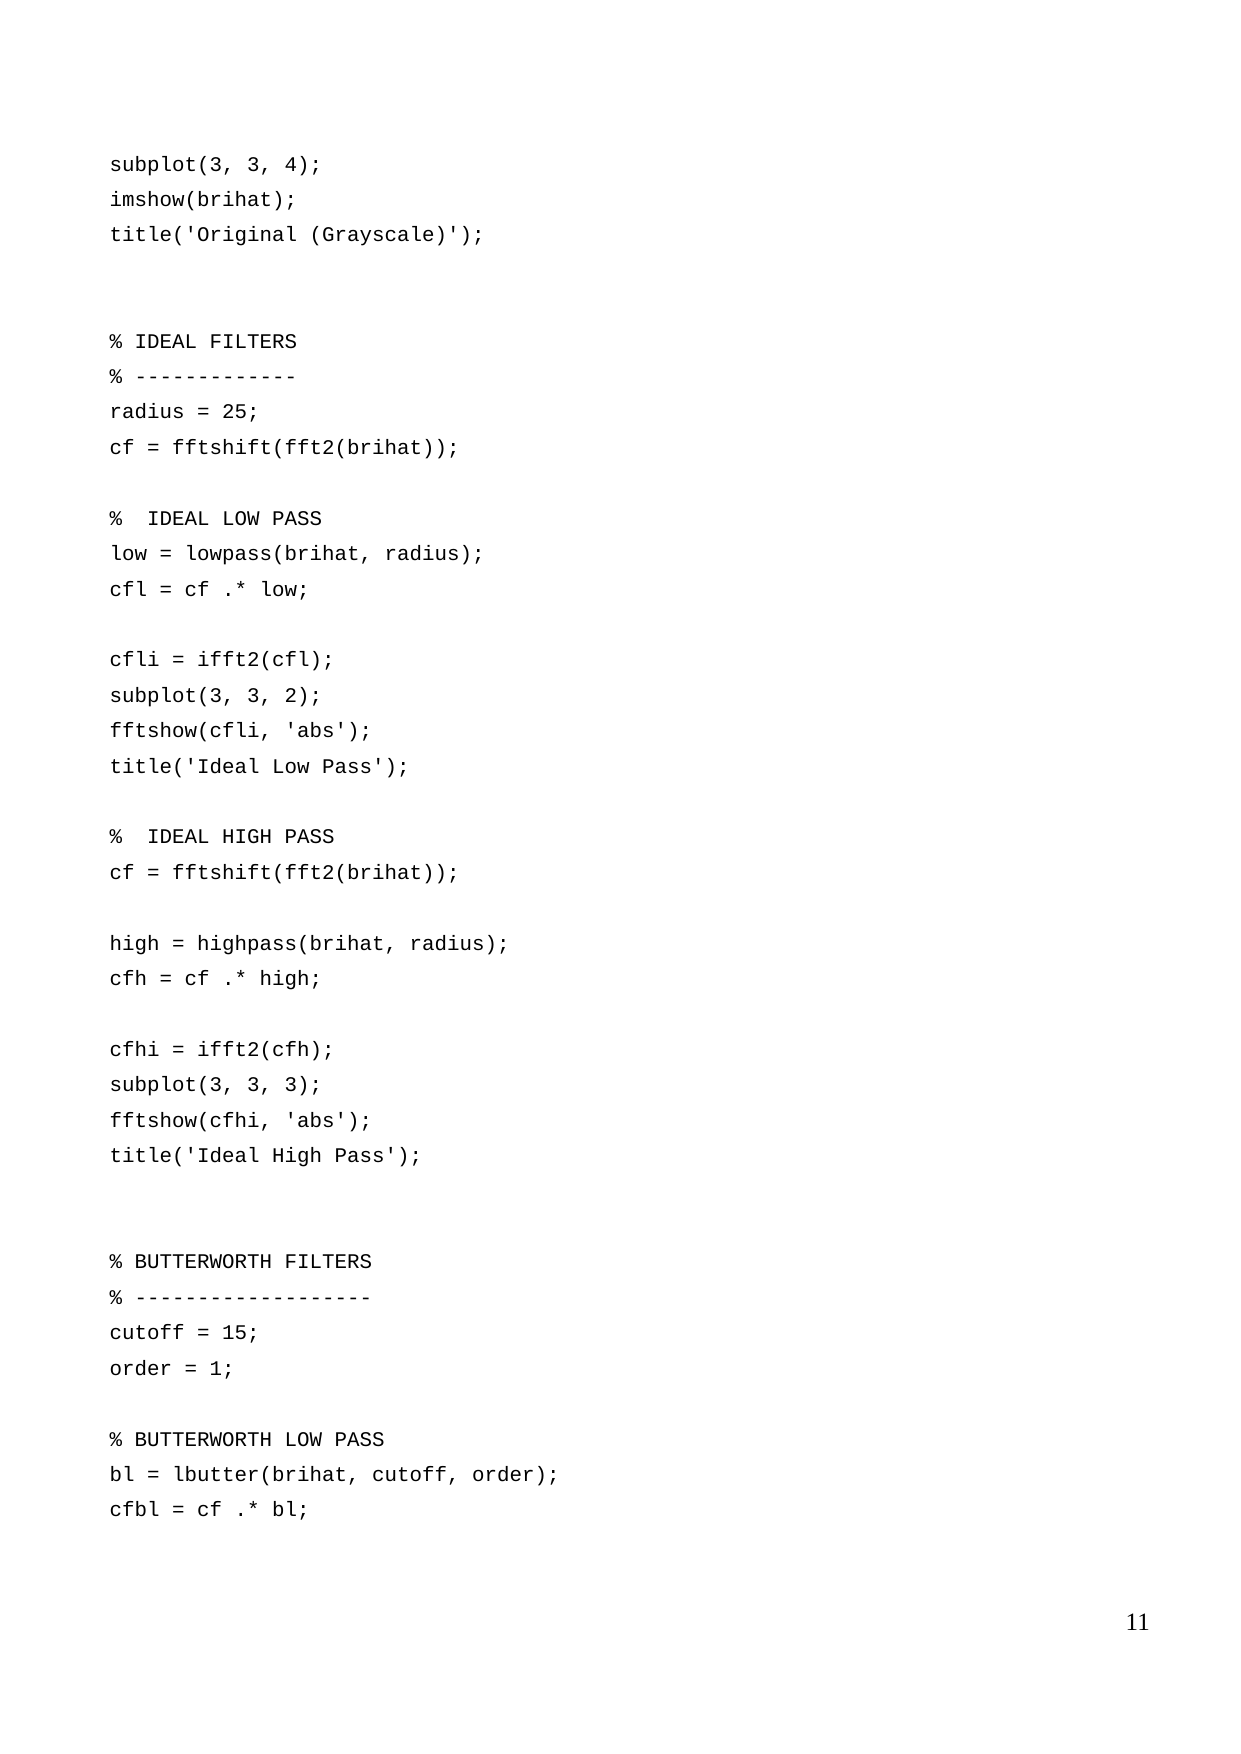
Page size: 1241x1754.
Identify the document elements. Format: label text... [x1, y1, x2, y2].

text high = highpass(brihat, radius); [109, 933, 1149, 956]
text title('Ideal Low Pass'); [109, 756, 1149, 779]
text cfli = ifft2(cfl); [109, 649, 1149, 673]
text fftshow(cfli, 'abs'); [109, 720, 1149, 744]
text radius = 25; [109, 401, 1149, 425]
text low = lowpass(brihat, radius); [109, 543, 1149, 567]
text cfhi = ifft2(cfh); [109, 1039, 1149, 1063]
text subplot(3, 3, 4); [109, 153, 1149, 177]
text % ------------- [109, 366, 1149, 390]
text cfbl = cf .* bl; [109, 1499, 1149, 1523]
text cfl = cf .* low; [109, 578, 1149, 602]
text % IDEAL HIGH PASS [109, 826, 1149, 850]
text cfh = cf .* high; [109, 968, 1149, 992]
text subplot(3, 3, 3); [109, 1074, 1149, 1098]
text cf = fftshift(fft2(brihat)); [109, 862, 1149, 886]
text % BUTTERWORTH LOW PASS [109, 1428, 1149, 1452]
text bl = lbutter(brihat, cutoff, order); [109, 1464, 1149, 1488]
text cutoff = 15; [109, 1322, 1149, 1346]
text fftshow(cfhi, 'abs'); [109, 1110, 1149, 1133]
text cf = fftshift(fft2(brihat)); [109, 437, 1149, 461]
text subplot(3, 3, 2); [109, 685, 1149, 708]
text % IDEAL FILTERS [109, 331, 1149, 354]
text % IDEAL LOW PASS [109, 508, 1149, 531]
text title('Ideal High Pass'); [109, 1145, 1149, 1169]
text % ------------------- [109, 1287, 1149, 1311]
text imshow(brihat); [109, 189, 1149, 213]
text % BUTTERWORTH FILTERS [109, 1251, 1149, 1275]
text title('Original (Grayscale)'); [109, 224, 1149, 248]
text order = 1; [109, 1358, 1149, 1381]
